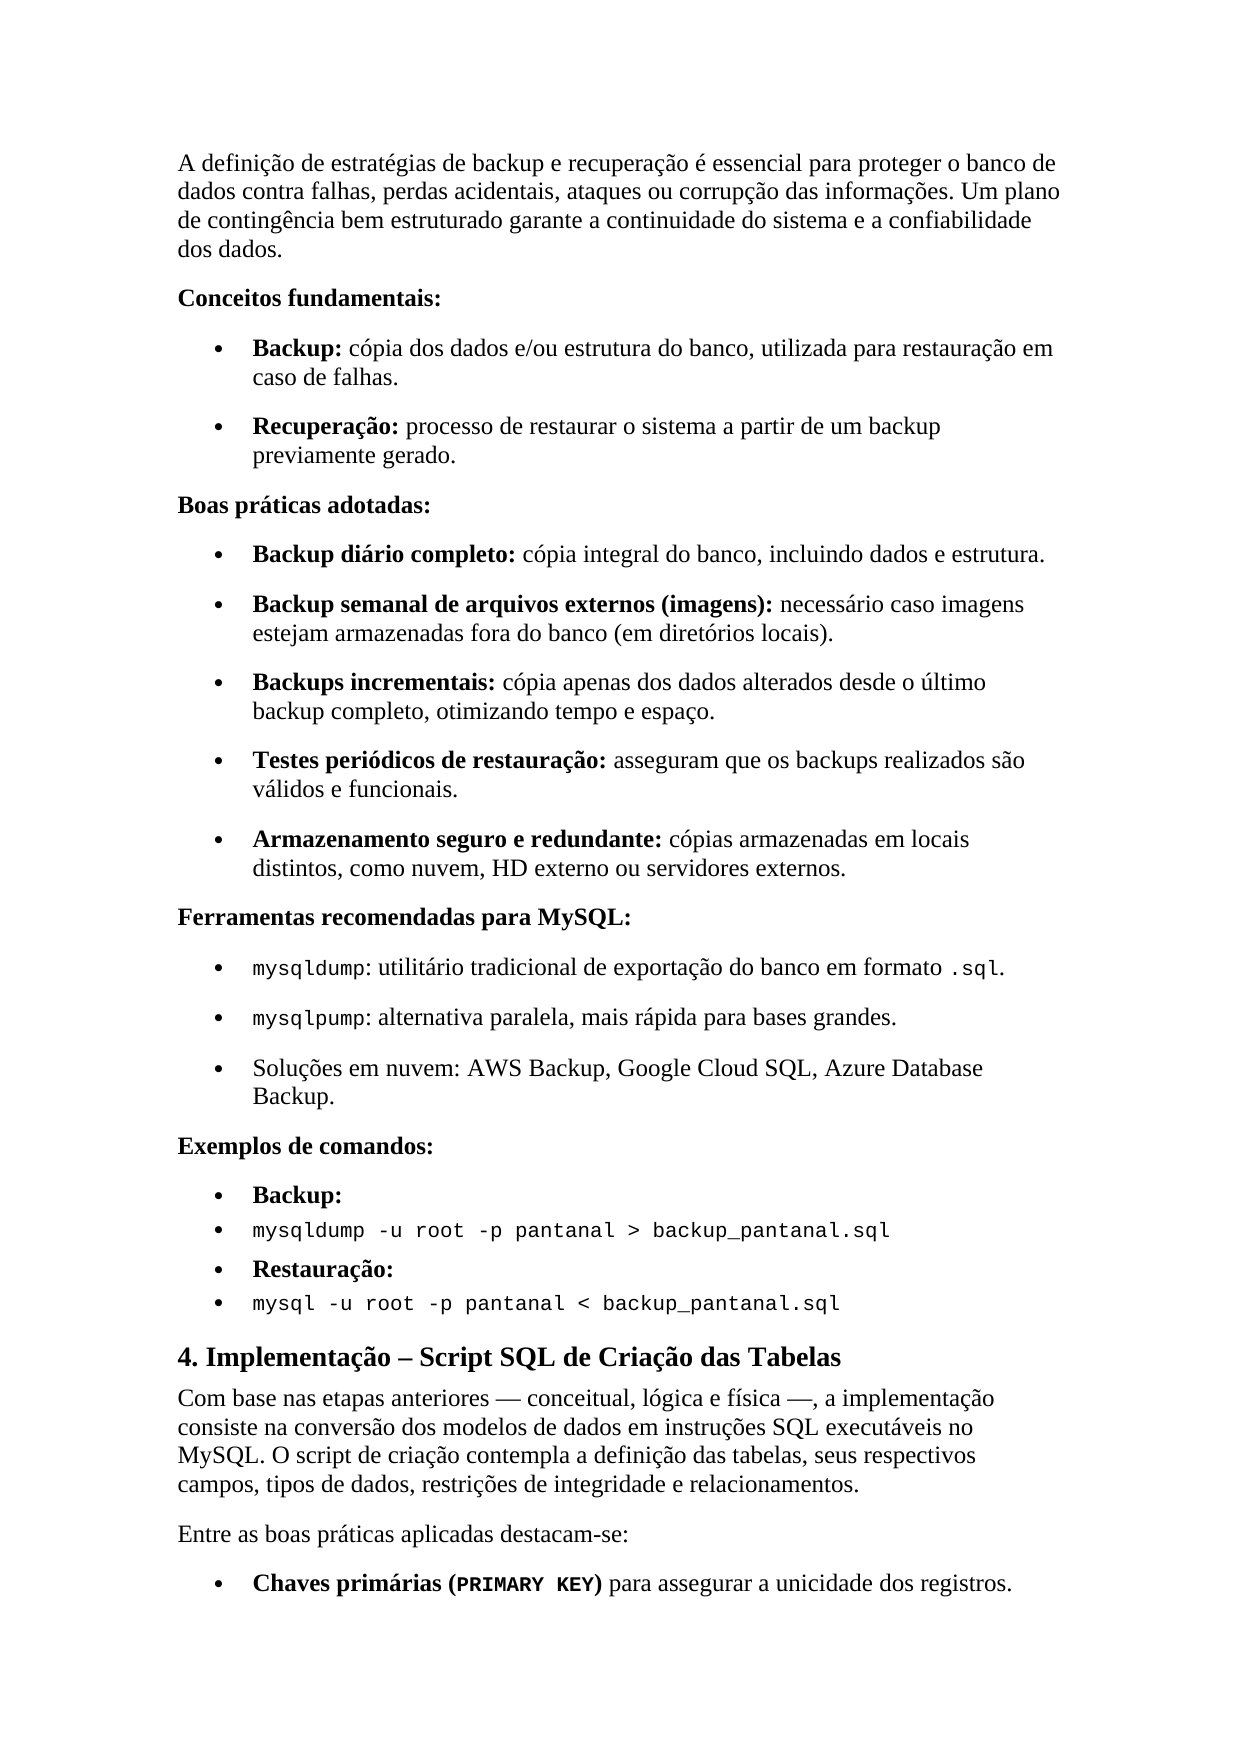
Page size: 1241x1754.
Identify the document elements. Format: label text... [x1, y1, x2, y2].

list Restauração: [215, 1254, 1063, 1282]
list Armazenamento seguro e redundante: cópias armazenadas em locais distintos, como nuvem, HD externo ou servidores externos. [215, 824, 1063, 881]
list mysql -u root -p pantanal < backup_pantanal.sql [215, 1293, 1063, 1317]
list Backup: cópia dos dados e/ou estrutura do banco, utilizada para restauração em caso de falhas. [215, 333, 1063, 391]
list mysqldump: utilitário tradicional de exportação do banco em formato .sql. [215, 952, 1063, 981]
text A definição de estratégias de backup e recuperação é essencial para proteger o banco de dados contra falhas, perdas acidentais, ataques ou corrupção das informações. Um plano de contingência bem estruturado garante a continuidade do sistema e a confiabilidade dos dados. [177, 148, 1063, 263]
list Backup diário completo: cópia integral do banco, incluindo dados e estrutura. [215, 539, 1063, 568]
list Testes periódicos de restauração: asseguram que os backups realizados são válidos e funcionais. [215, 746, 1063, 803]
list Chaves primárias (PRIMARY KEY) para assegurar a unicidade dos registros. [215, 1568, 1063, 1598]
list Backup: [215, 1181, 1063, 1209]
text Entre as boas práticas aplicadas destacam-se: [177, 1519, 1063, 1548]
list Recuperação: processo de restaurar o sistema a partir de um backup previamente gerado. [215, 411, 1063, 469]
text Com base nas etapas anteriores — conceitual, lógica e física —, a implementação consiste na conversão dos modelos de dados em instruções SQL executáveis no MySQL. O script de criação contempla a definição das tabelas, seus respectivos campos, tipos de dados, restrições de integridade e relacionamentos. [177, 1383, 1063, 1498]
list mysqldump -u root -p pantanal > backup_pantanal.sql [215, 1220, 1063, 1243]
list Backups incrementais: cópia apenas dos dados alterados desde o último backup completo, otimizando tempo e espaço. [215, 667, 1063, 725]
text Exemplos de comandos: [177, 1131, 1063, 1160]
list mysqlpump: alternativa paralela, mais rápida para bases grandes. [215, 1002, 1063, 1032]
list Soluções em nuvem: AWS Backup, Google Cloud SQL, Azure Database Backup. [215, 1053, 1063, 1110]
list Backup semanal de arquivos externos (imagens): necessário caso imagens estejam armazenadas fora do banco (em diretórios locais). [215, 589, 1063, 646]
text Conceitos fundamentais: [177, 283, 1063, 312]
text Boas práticas adotadas: [177, 490, 1063, 518]
text Ferramentas recomendadas para MySQL: [177, 902, 1063, 931]
text 4. Implementação – Script SQL de Criação das Tabelas [177, 1340, 1063, 1373]
